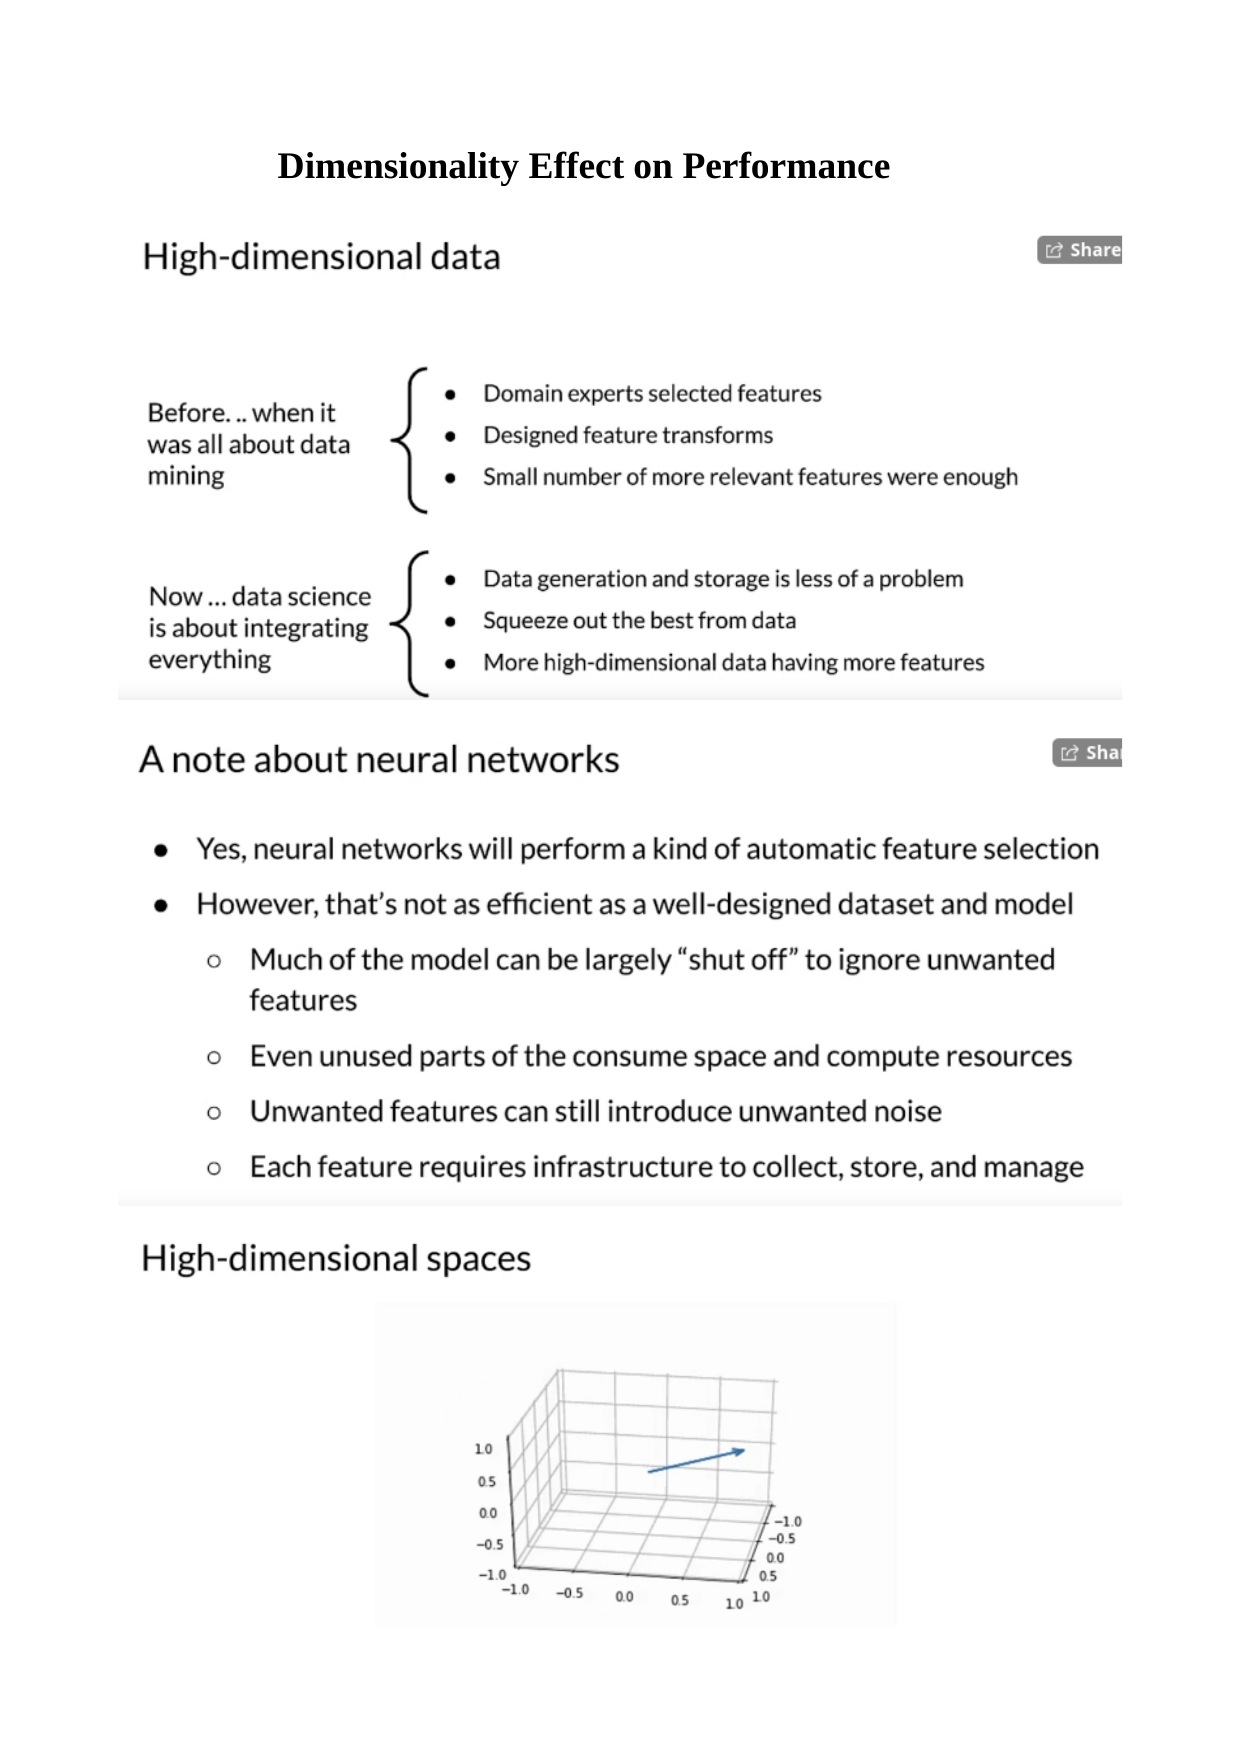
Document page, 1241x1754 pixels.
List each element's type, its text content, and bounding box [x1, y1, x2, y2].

picture [118, 1234, 1123, 1627]
subtitle Dimensionality Effect on Performance [118, 143, 1122, 186]
picture [118, 728, 1123, 1206]
picture [118, 227, 1123, 700]
